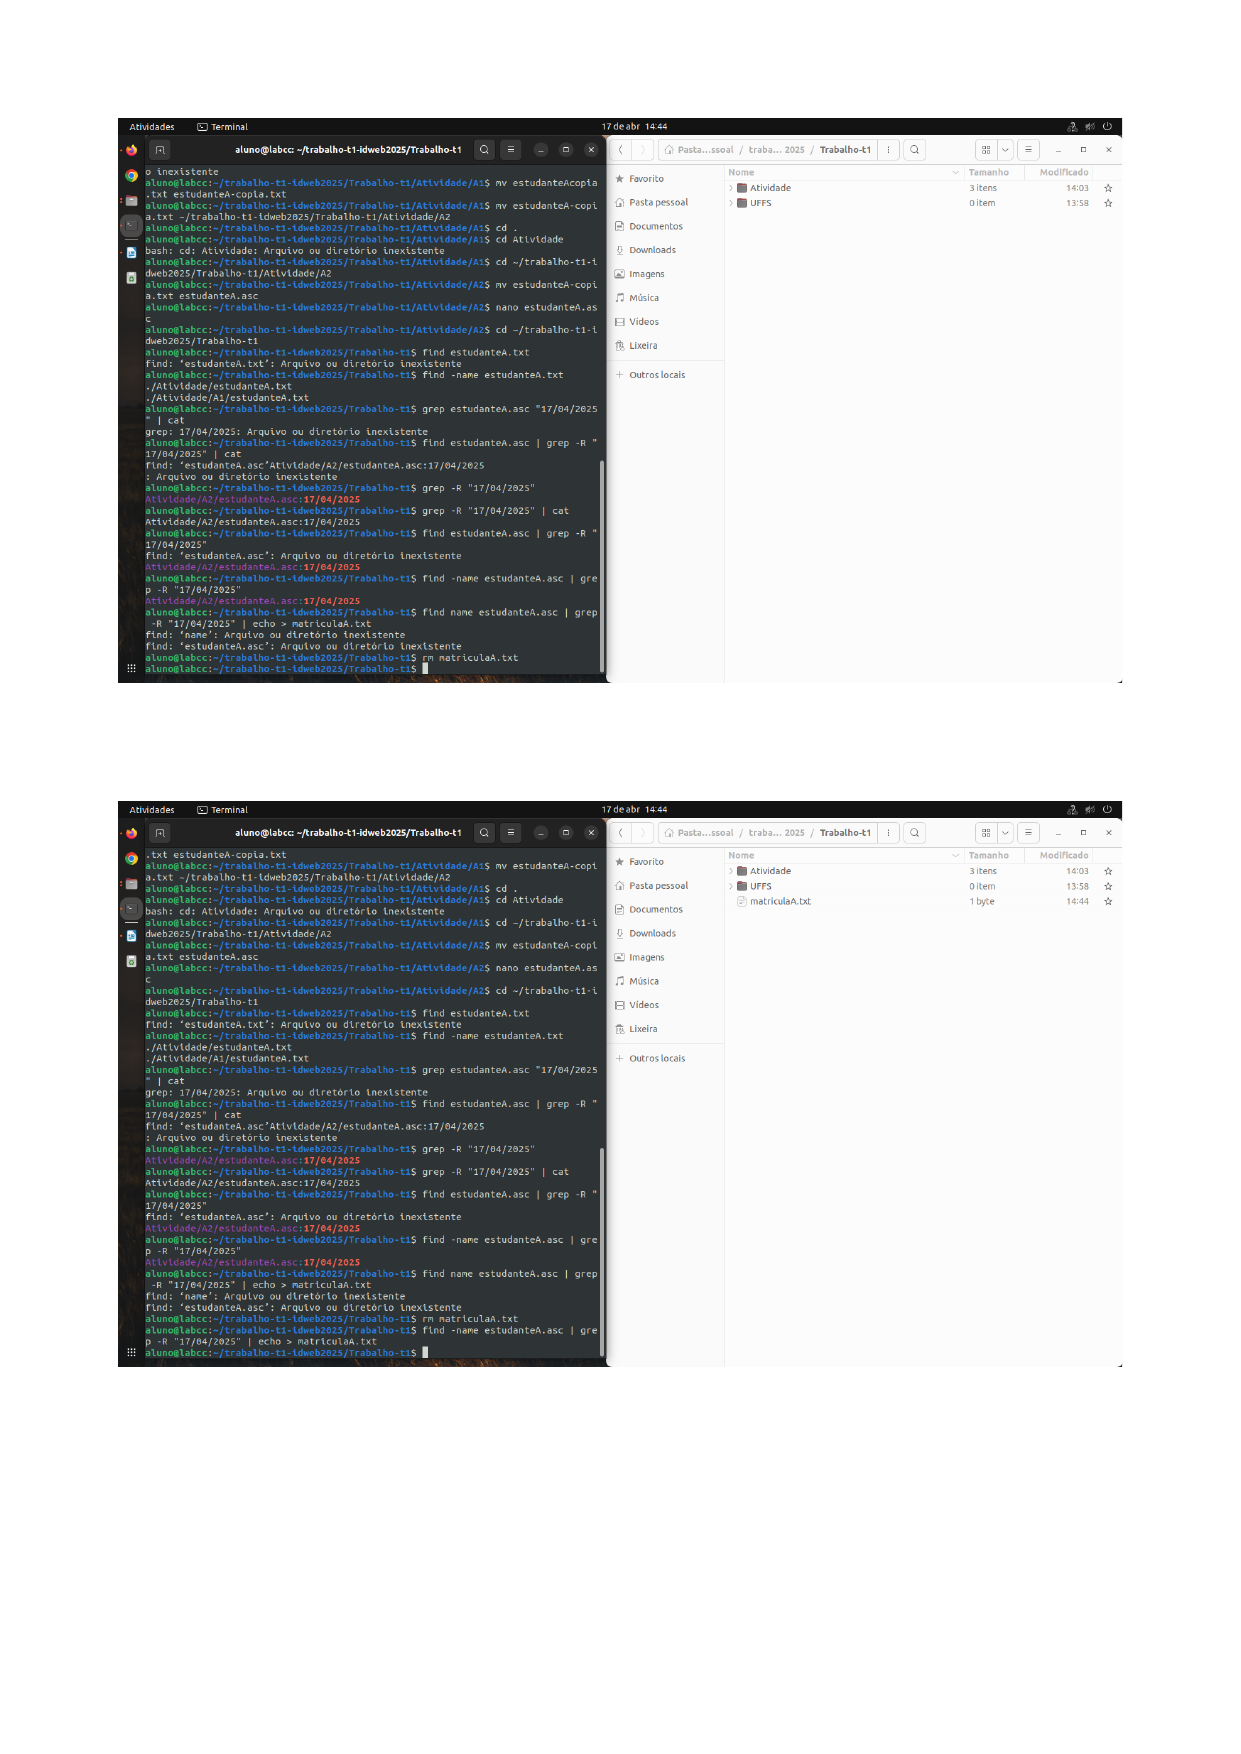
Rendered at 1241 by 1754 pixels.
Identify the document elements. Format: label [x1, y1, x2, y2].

picture [118, 801, 1123, 1367]
picture [118, 118, 1123, 683]
